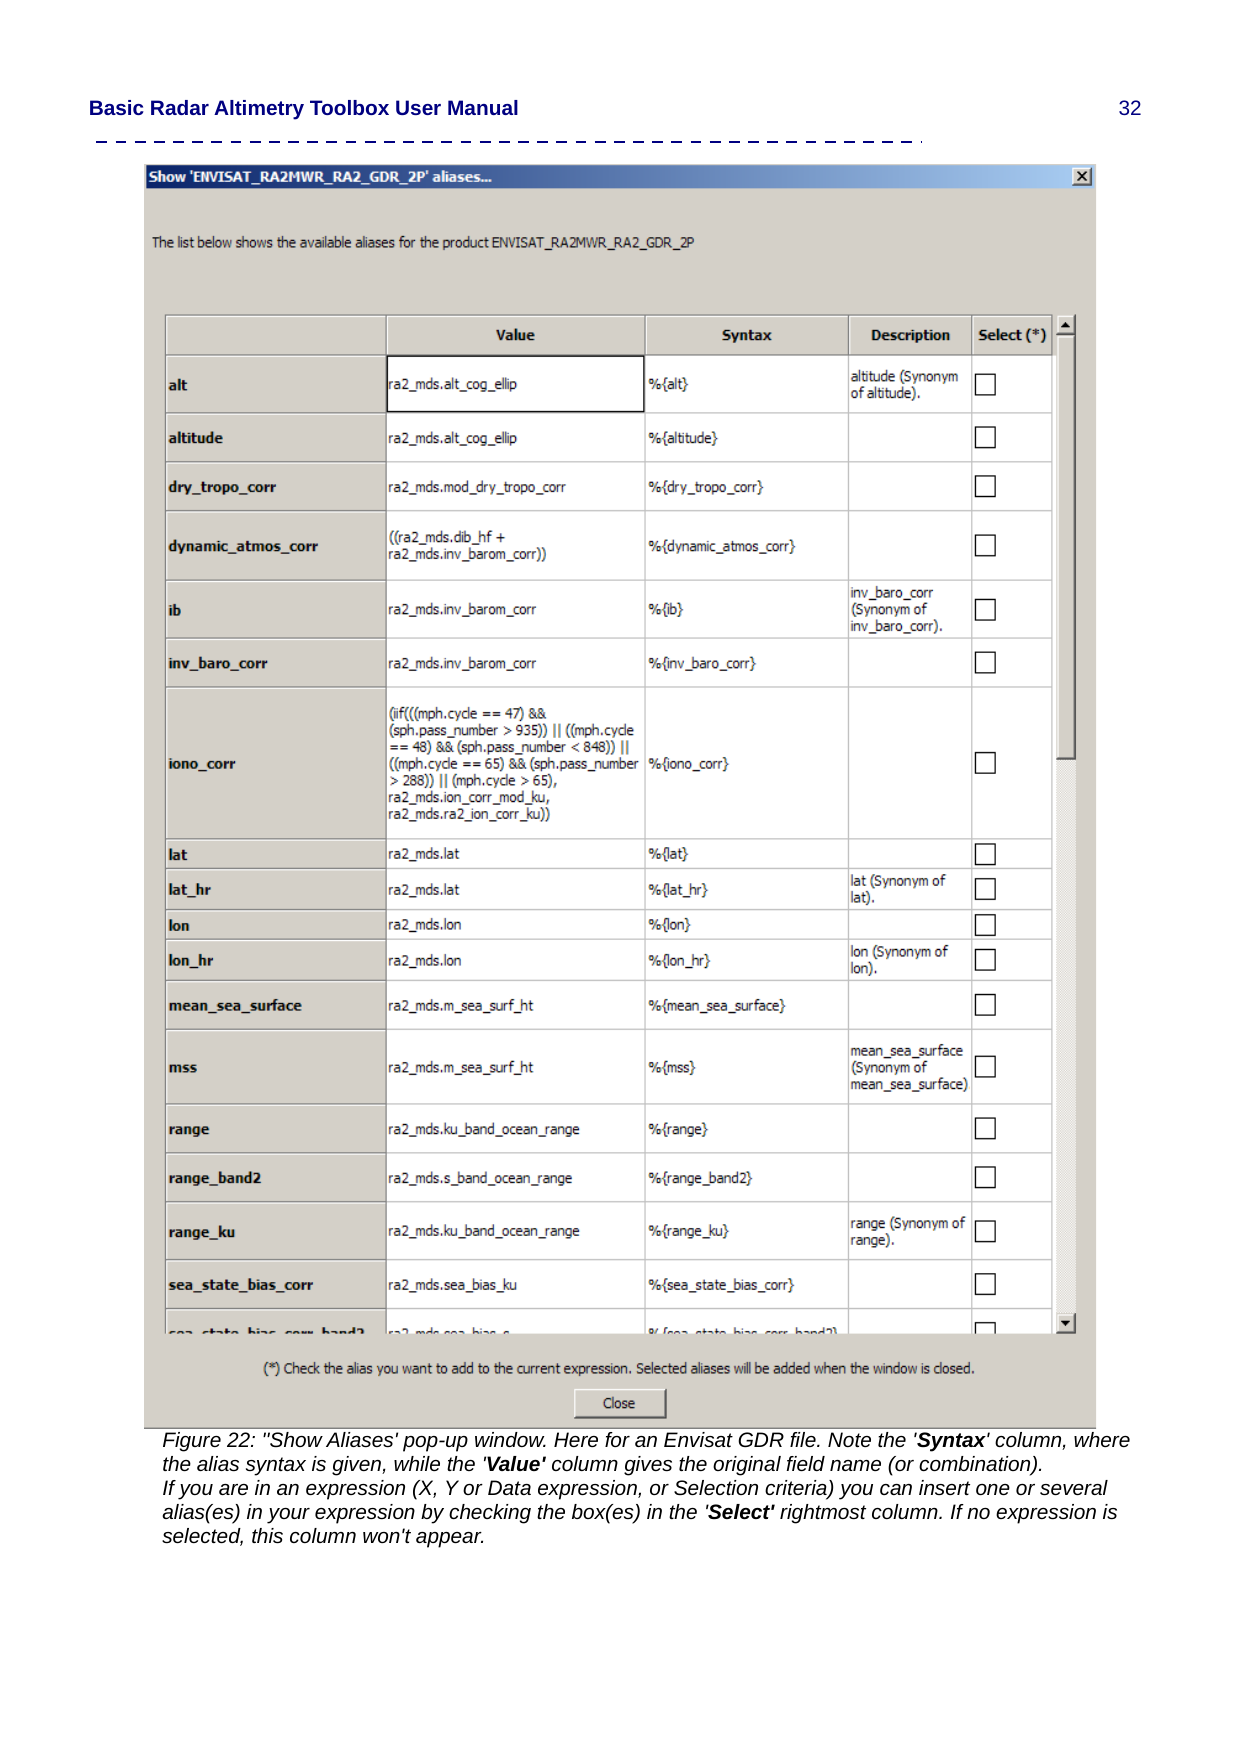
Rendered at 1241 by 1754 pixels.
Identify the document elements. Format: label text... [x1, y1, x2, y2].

picture [144, 164, 1097, 1429]
text Figure 22: ''Show Aliases' pop-up window. Here for an Envisat GDR file. Note the 'Syntax' column, where the alias syntax is given, while the 'Value' column gives the original field name (or combination). If you are in an expression (X, Y or Data expression, or Selection criteria) you can insert one or several alias(es) in your expression by checking the box(es) in the 'Select' rightmost column. If no expression is selected, this column won't appear. [162, 164, 1152, 1548]
